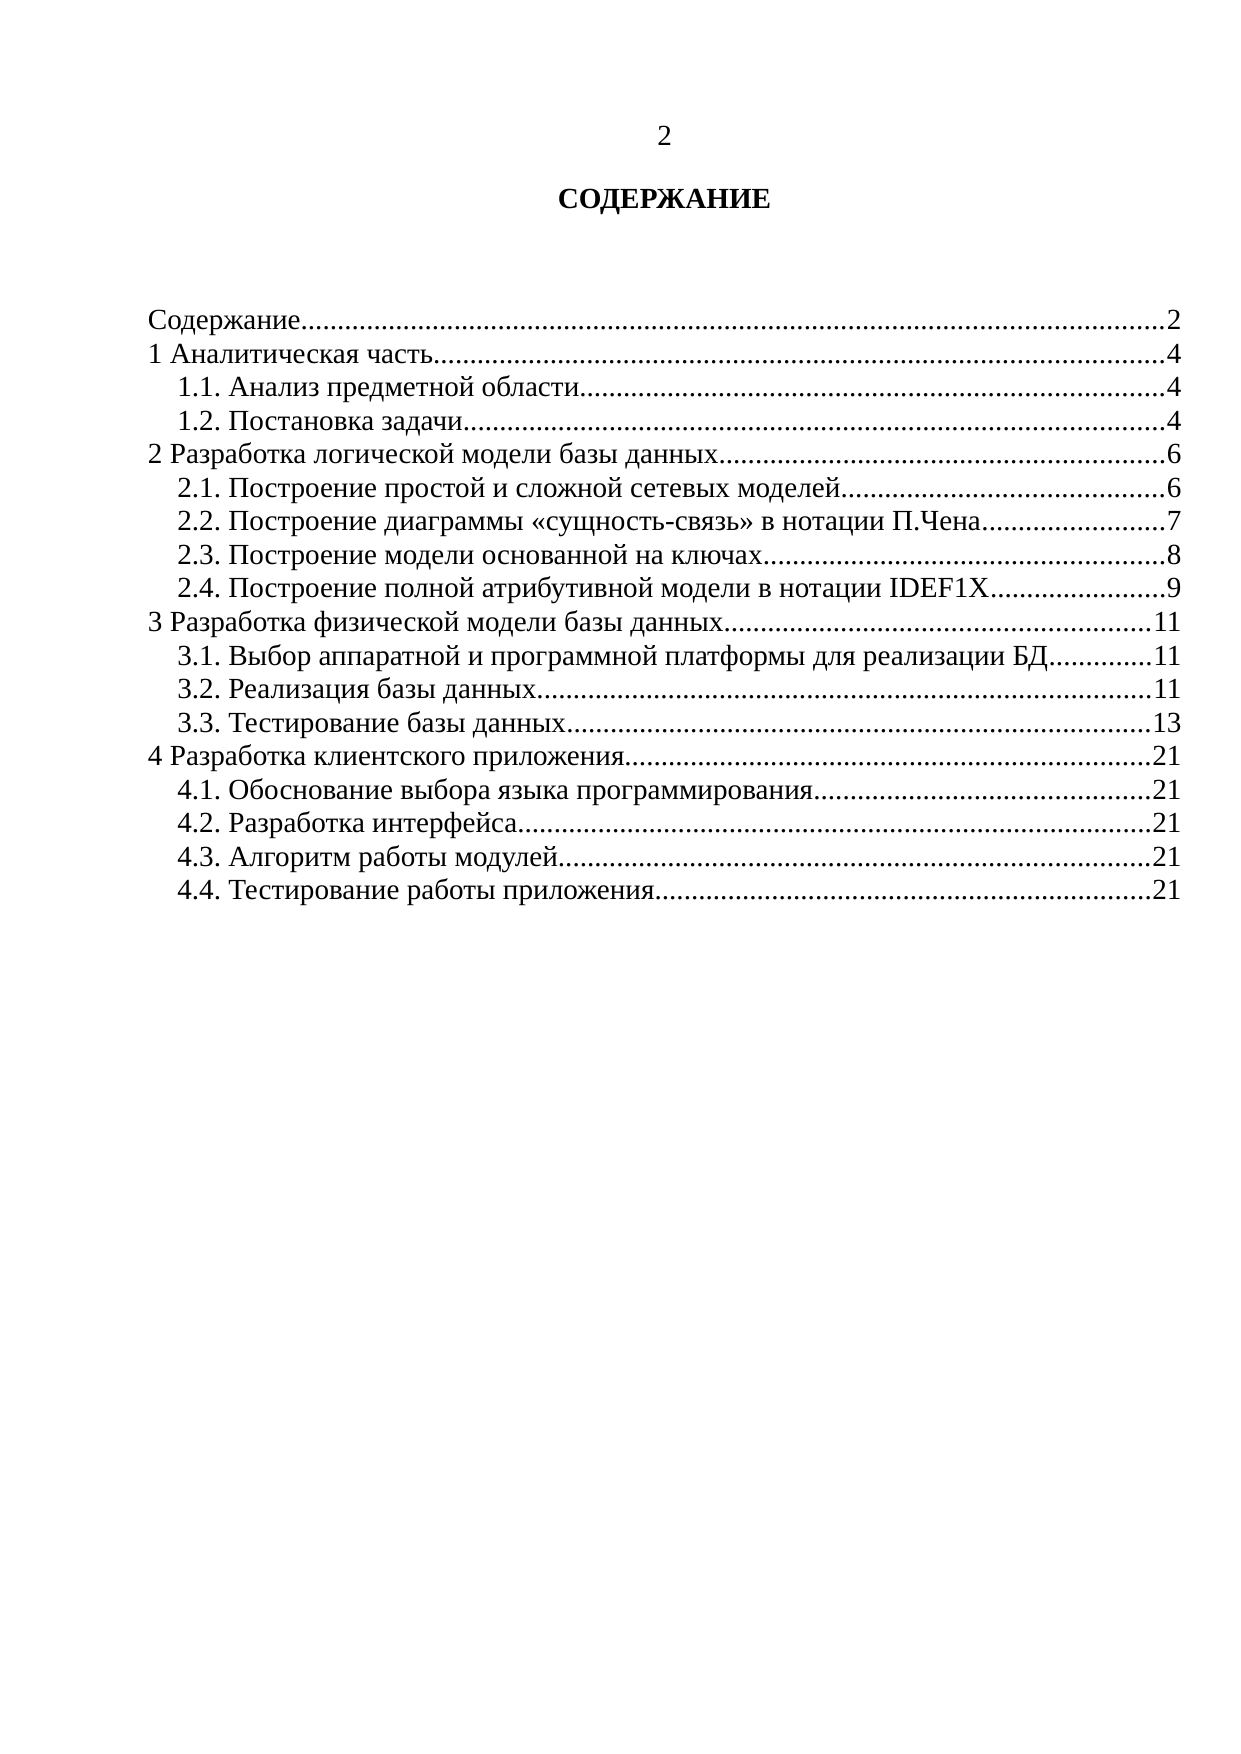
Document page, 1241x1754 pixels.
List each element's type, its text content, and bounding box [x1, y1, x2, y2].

text 4.2. Разработка интерфейса 21 [177, 805, 1181, 839]
text 2.2. Построение диаграммы «сущность-связь» в нотации П.Чена 7 [177, 503, 1181, 537]
text 4.1. Обоснование выбора языка программирования 21 [177, 772, 1181, 805]
text 3.2. Реализация базы данных 11 [177, 671, 1181, 705]
text 2.1. Построение простой и сложной сетевых моделей 6 [177, 470, 1181, 503]
text 1.2. Постановка задачи 4 [177, 403, 1181, 436]
text 4.3. Алгоритм работы модулей 21 [177, 839, 1181, 872]
text 3 Разработка физической модели базы данных 11 [148, 604, 1181, 638]
text 4.4. Тестирование работы приложения 21 [177, 872, 1181, 906]
text 2.4. Построение полной атрибутивной модели в нотации IDEF1X 9 [177, 571, 1181, 604]
text 3.3. Тестирование базы данных 13 [177, 705, 1181, 738]
text Содержание 2 [148, 302, 1181, 336]
text 4 Разработка клиентского приложения 21 [148, 738, 1181, 772]
text 3.1. Выбор аппаратной и программной платформы для реализации БД 11 [177, 638, 1181, 671]
text 2 Разработка логической модели базы данных 6 [148, 436, 1181, 470]
text 1.1. Анализ предметной области 4 [177, 369, 1181, 403]
subtitle Содержание [148, 181, 1181, 215]
text 1 Аналитическая часть 4 [148, 336, 1181, 369]
text 2.3. Построение модели основанной на ключах 8 [177, 537, 1181, 571]
